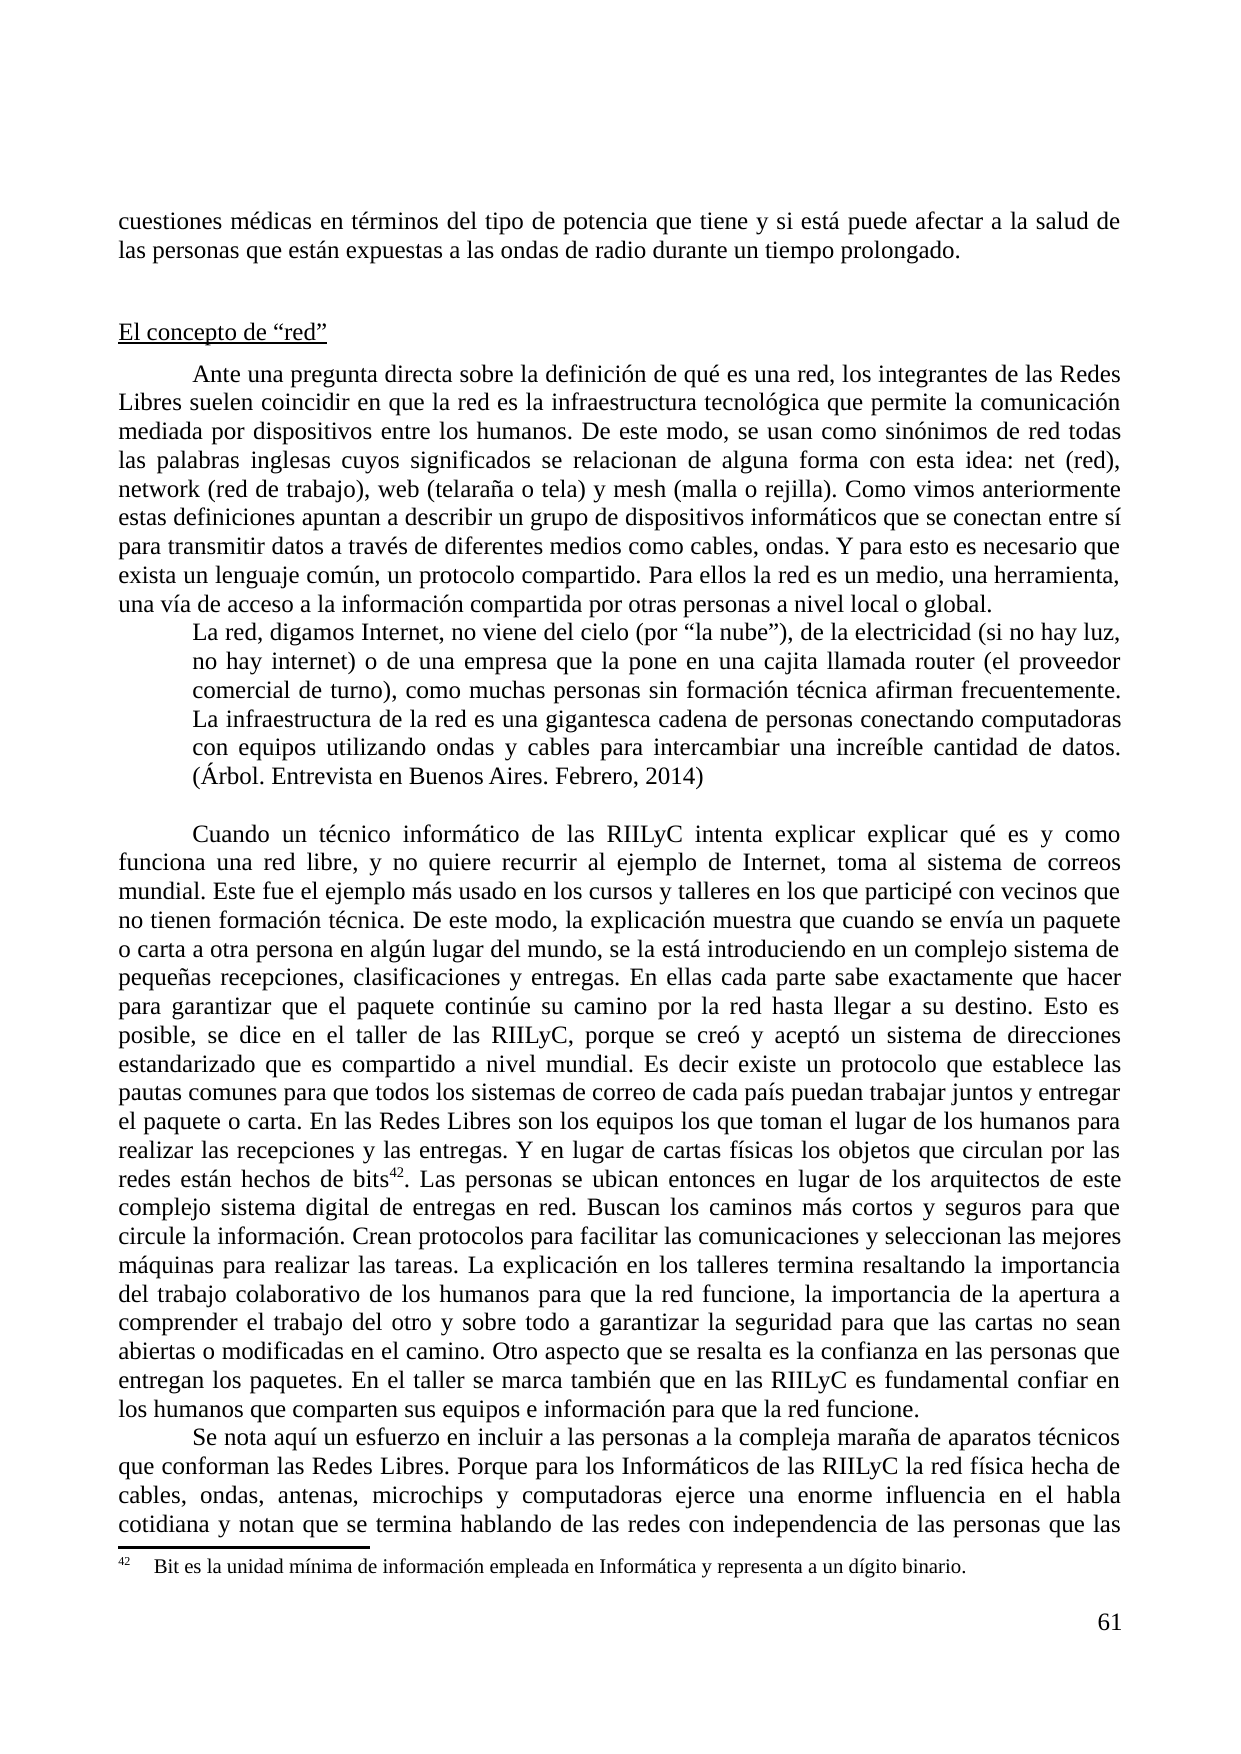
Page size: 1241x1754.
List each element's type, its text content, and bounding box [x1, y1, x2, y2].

text Ante una pregunta directa sobre la definición de qué es una red, los integrantes de las Redes Libres suelen coincidir en que la red es la infraestructura tecnológica que permite la comunicación mediada por dispositivos entre los humanos. De este modo, se usan como sinónimos de red todas las palabras inglesas cuyos significados se relacionan de alguna forma con esta idea: net (red), network (red de trabajo), web (telaraña o tela) y mesh (malla o rejilla). Como vimos anteriormente estas definiciones apuntan a describir un grupo de dispositivos informáticos que se conectan entre sí para transmitir datos a través de diferentes medios como cables, ondas. Y para esto es necesario que exista un lenguaje común, un protocolo compartido. Para ellos la red es un medio, una herramienta, una vía de acceso a la información compartida por otras personas a nivel local o global. [118, 359, 1122, 617]
text cuestiones médicas en términos del tipo de potencia que tiene y si está puede afectar a la salud de las personas que están expuestas a las ondas de radio durante un tiempo prolongado. [118, 206, 1122, 264]
text Cuando un técnico informático de las RIILyC intenta explicar explicar qué es y como funciona una red libre, y no quiere recurrir al ejemplo de Internet, toma al sistema de correos mundial. Este fue el ejemplo más usado en los cursos y talleres en los que participé con vecinos que no tienen formación técnica. De este modo, la explicación muestra que cuando se envía un paquete o carta a otra persona en algún lugar del mundo, se la está introduciendo en un complejo sistema de pequeñas recepciones, clasificaciones y entregas. En ellas cada parte sabe exactamente que hacer para garantizar que el paquete continúe su camino por la red hasta llegar a su destino. Esto es posible, se dice en el taller de las RIILyC, porque se creó y aceptó un sistema de direcciones estandarizado que es compartido a nivel mundial. Es decir existe un protocolo que establece las pautas comunes para que todos los sistemas de correo de cada país puedan trabajar juntos y entregar el paquete o carta. En las Redes Libres son los equipos los que toman el lugar de los humanos para realizar las recepciones y las entregas. Y en lugar de cartas físicas los objetos que circulan por las redes están hechos de bits. Las personas se ubican entonces en lugar de los arquitectos de este complejo sistema digital de entregas en red. Buscan los caminos más cortos y seguros para que circule la información. Crean protocolos para facilitar las comunicaciones y seleccionan las mejores máquinas para realizar las tareas. La explicación en los talleres termina resaltando la importancia del trabajo colaborativo de los humanos para que la red funcione, la importancia de la apertura a comprender el trabajo del otro y sobre todo a garantizar la seguridad para que las cartas no sean abiertas o modificadas en el camino. Otro aspecto que se resalta es la confianza en las personas que entregan los paquetes. En el taller se marca también que en las RIILyC es fundamental confiar en los humanos que comparten sus equipos e información para que la red funcione. [118, 819, 1122, 1422]
subtitle El concepto de “red” [118, 317, 1122, 346]
text La red, digamos Internet, no viene del cielo (por “la nube”), de la electricidad (si no hay luz, no hay internet) o de una empresa que la pone en una cajita llamada router (el proveedor comercial de turno), como muchas personas sin formación técnica afirman frecuentemente. La infraestructura de la red es una gigantesca cadena de personas conectando computadoras con equipos utilizando ondas y cables para intercambiar una increíble cantidad de datos. (Árbol. Entrevista en Buenos Aires. Febrero, 2014) [192, 617, 1122, 790]
text Bit es la unidad mínima de información empleada en Informática y representa a un dígito binario. [118, 1553, 1122, 1578]
text Se nota aquí un esfuerzo en incluir a las personas a la compleja maraña de aparatos técnicos que conforman las Redes Libres. Porque para los Informáticos de las RIILyC la red física hecha de cables, ondas, antenas, microchips y computadoras ejerce una enorme influencia en el habla cotidiana y notan que se termina hablando de las redes con independencia de las personas que las [118, 1422, 1122, 1537]
